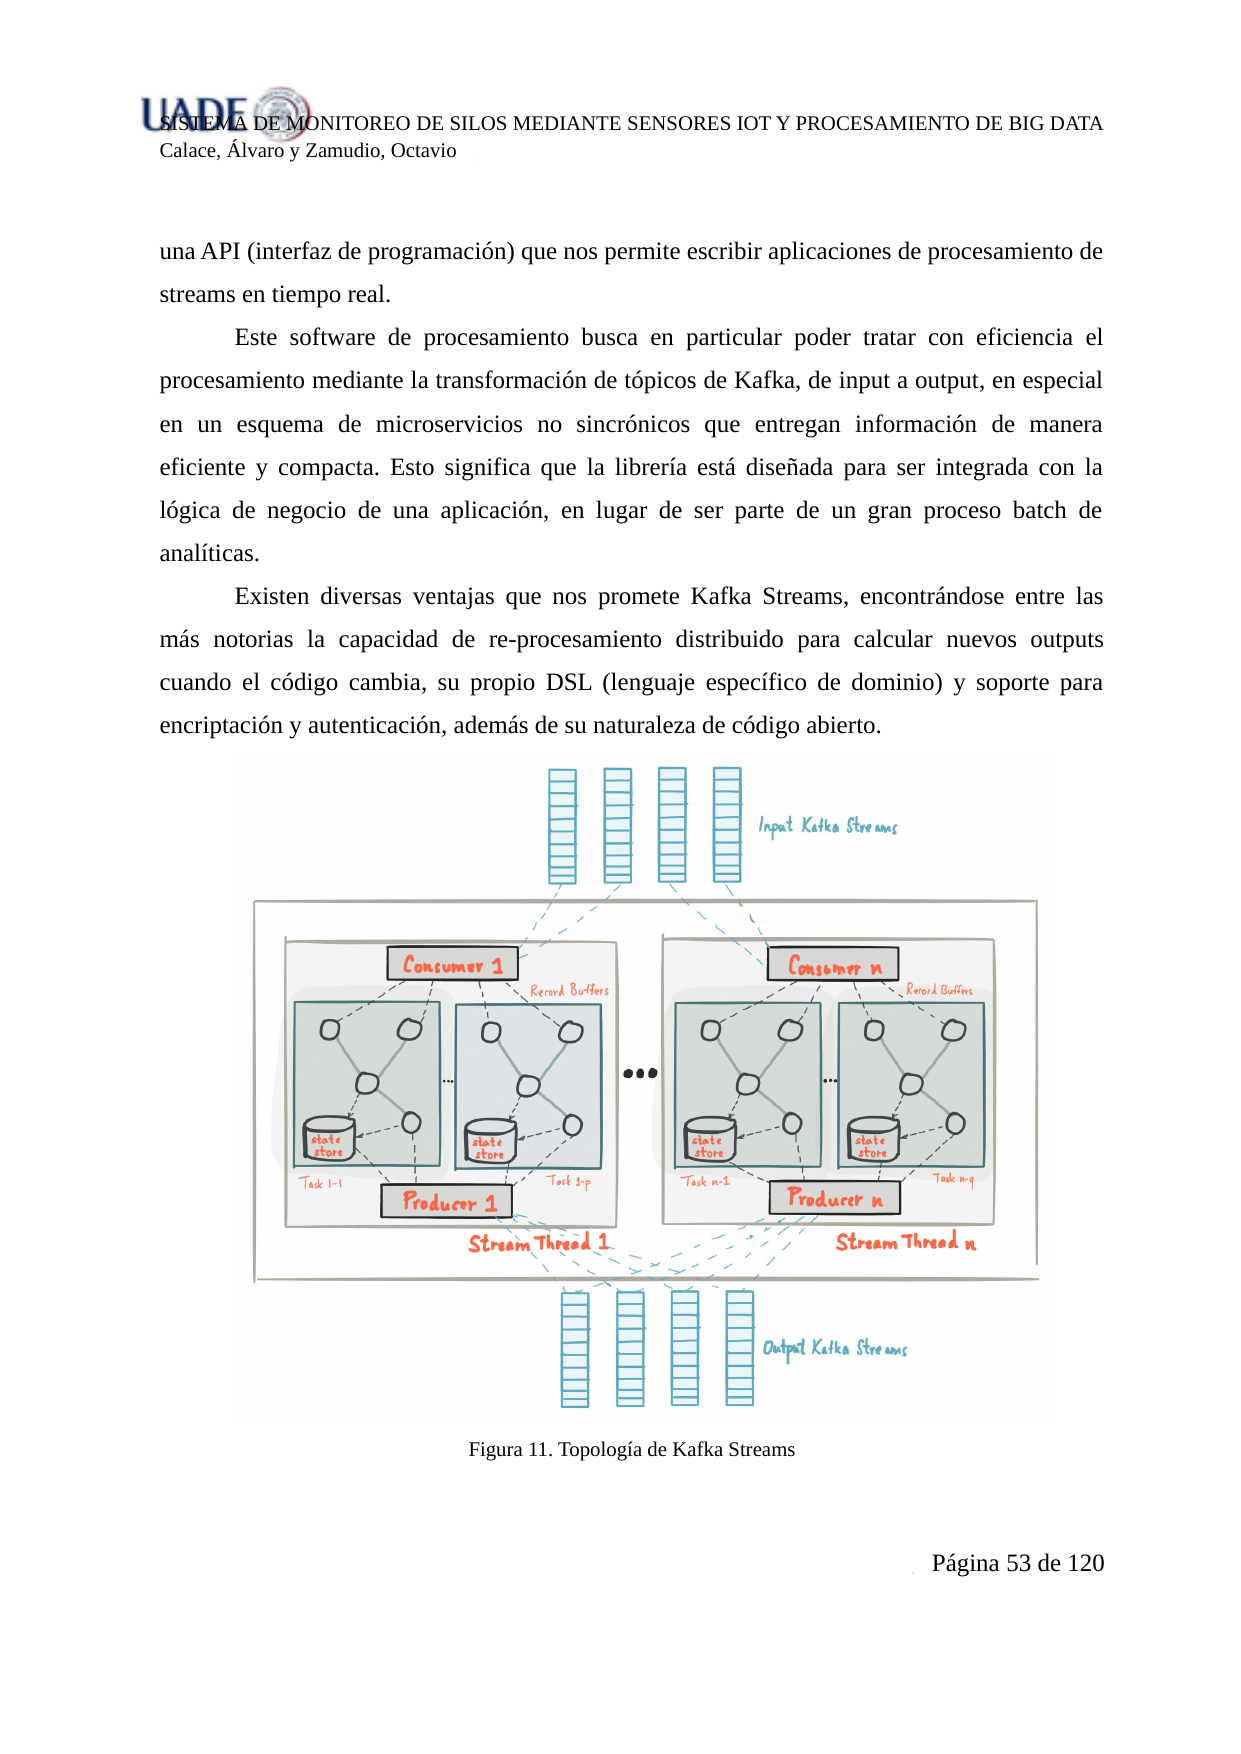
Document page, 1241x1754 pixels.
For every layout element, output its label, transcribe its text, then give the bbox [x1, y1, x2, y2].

text Existen diversas ventajas que nos promete Kafka Streams, encontrándose entre las más notorias la capacidad de re-procesamiento distribuido para calcular nuevos outputs cuando el código cambia, su propio DSL (lenguaje específico de dominio) y soporte para encriptación y autenticación, además de su naturaleza de código abierto. [159, 581, 1104, 739]
text Este software de procesamiento busca en particular poder tratar con eficiencia el procesamiento mediante la transformación de tópicos de Kafka, de input a output, en especial en un esquema de microservicios no sincrónicos que entregan información de manera eficiente y compacta. Esto significa que la librería está diseñada para ser integrada con la lógica de negocio de una aplicación, en lugar de ser parte de un gran proceso batch de analíticas. [159, 322, 1104, 567]
picture [140, 86, 314, 146]
picture [234, 753, 1054, 1423]
subtitle Figura 11. Topología de Kafka Streams [159, 1437, 1104, 1461]
text una API (interfaz de programación) que nos permite escribir aplicaciones de procesamiento de streams en tiempo real. [159, 236, 1104, 308]
